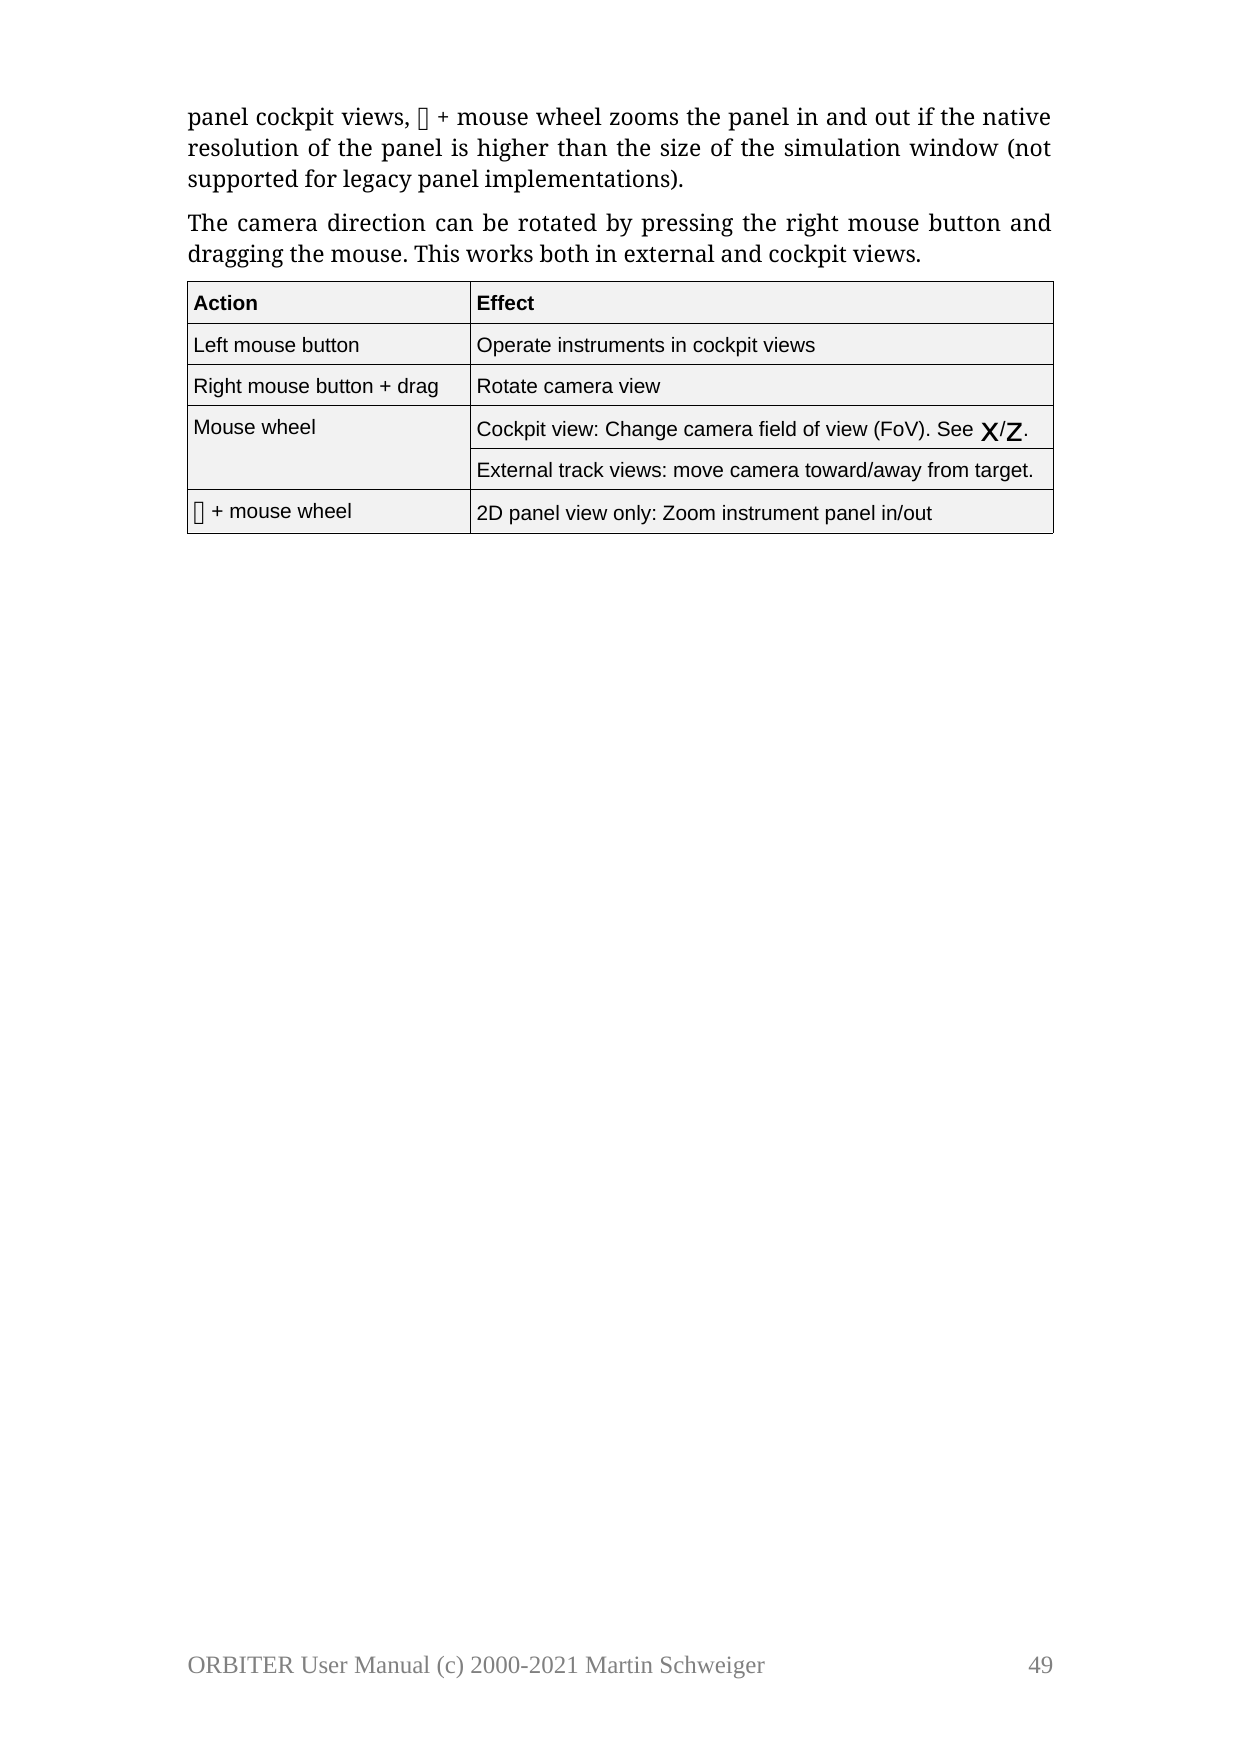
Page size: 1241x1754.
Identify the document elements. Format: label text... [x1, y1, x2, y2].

table_cell Rotate camera view [471, 365, 1053, 405]
table_cell  + mouse wheel [188, 490, 470, 532]
table_cell 2D panel view only: Zoom instrument panel in/out [471, 490, 1053, 532]
table_cell Operate instruments in cockpit views [471, 324, 1053, 364]
text panel cockpit views,  + mouse wheel zooms the panel in and out if the native resolution of the panel is higher than the size of the simulation window (not supported for legacy panel implementations). [187, 100, 1053, 194]
table_cell Cockpit view: Change camera field of view (FoV). See x/z. [471, 406, 1053, 448]
text The camera direction can be rotated by pressing the right mouse button and dragging the mouse. This works both in external and cockpit views. [187, 207, 1053, 269]
table_header Action [188, 282, 470, 323]
table_cell External track views: move camera toward/away from target. [471, 449, 1053, 489]
table_cell Left mouse button [188, 324, 470, 364]
table_cell Mouse wheel [188, 406, 470, 489]
table_header Effect [471, 282, 1053, 323]
table_cell Right mouse button + drag [188, 365, 470, 405]
